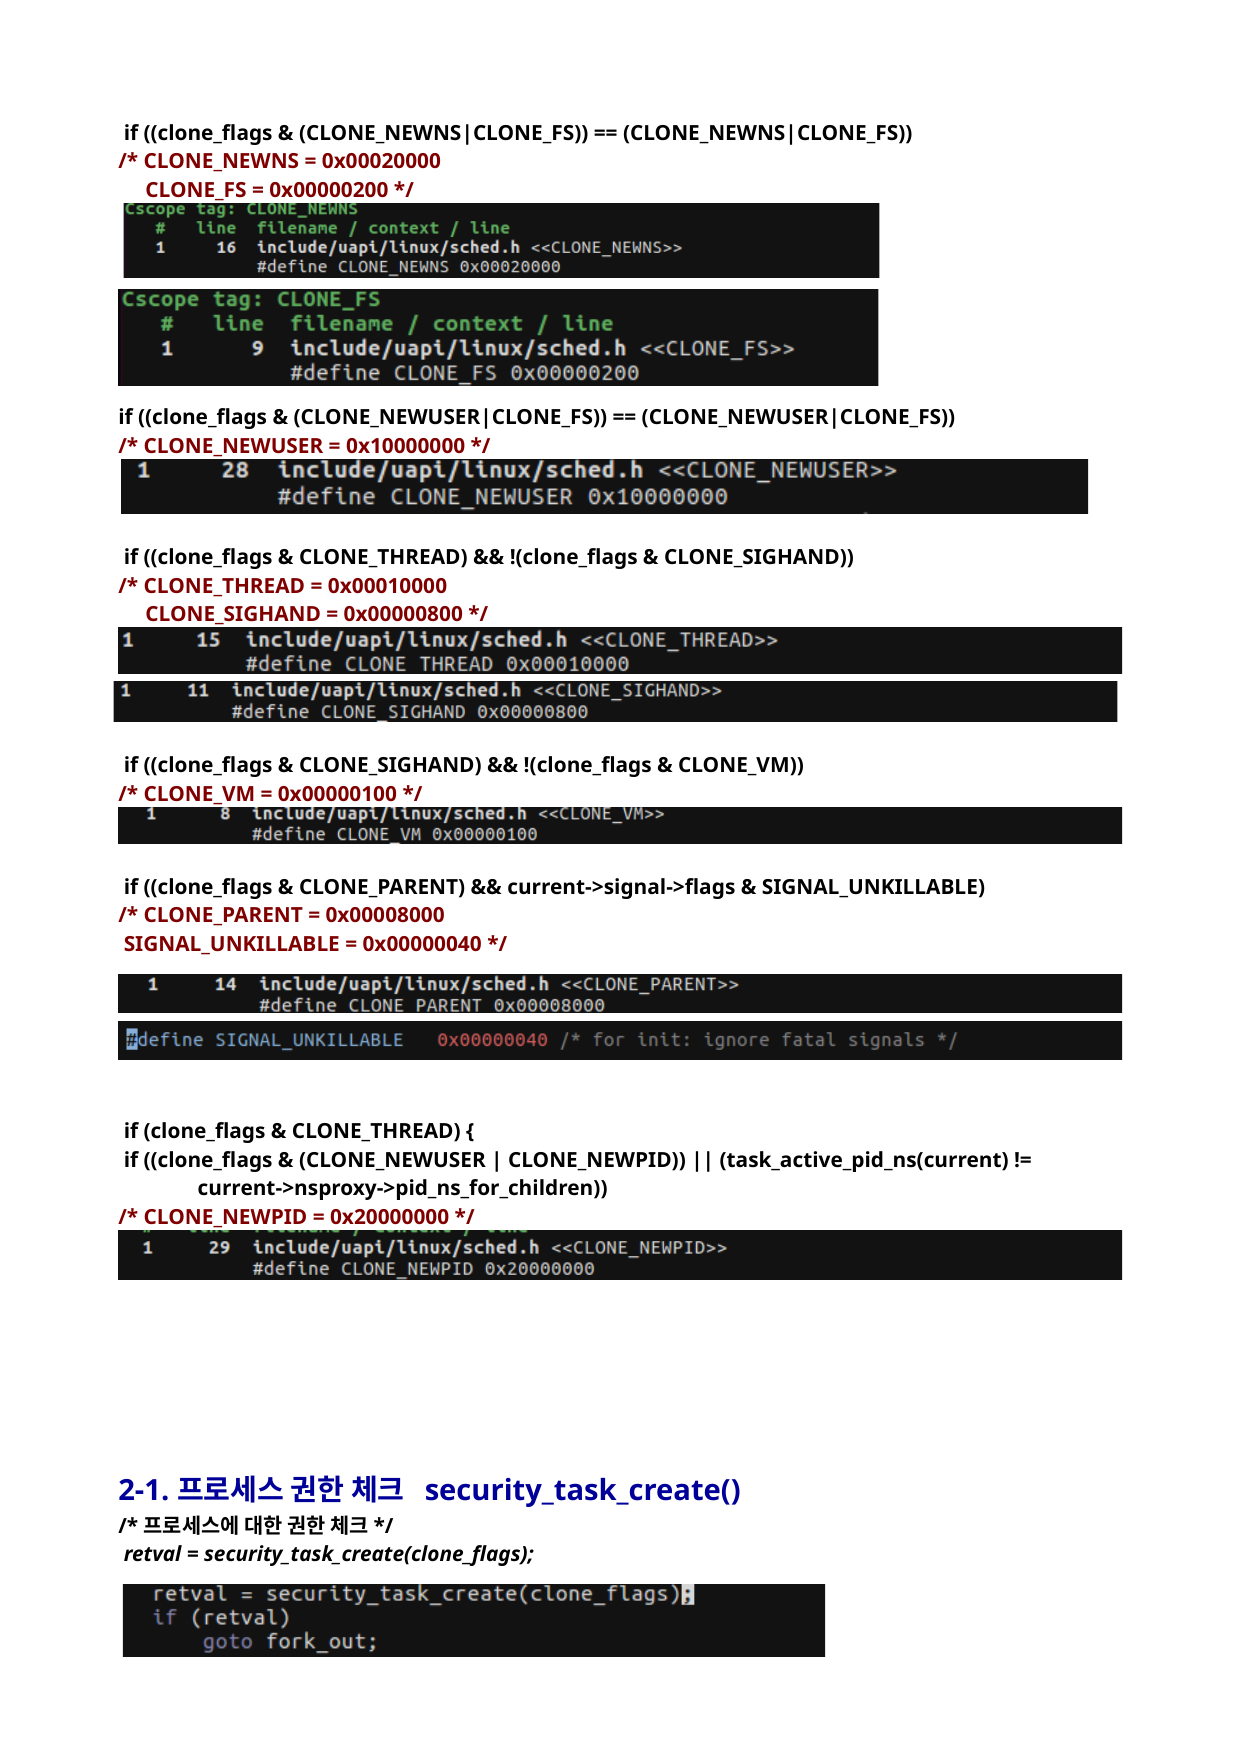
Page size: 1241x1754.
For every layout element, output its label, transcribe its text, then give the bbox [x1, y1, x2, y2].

text 2-1. 프로세스 권한 체크 security_task_create() [118, 1467, 1122, 1509]
picture [118, 807, 1123, 844]
text if ((clone_flags & (CLONE_NEWNS|CLONE_FS)) == (CLONE_NEWNS|CLONE_FS)) [118, 118, 1122, 147]
text SIGNAL_UNKILLABLE = 0x00000040 */ [118, 929, 1122, 957]
picture [118, 627, 1123, 674]
picture [122, 1584, 826, 1657]
text if ((clone_flags & CLONE_SIGHAND) && !(clone_flags & CLONE_VM)) [118, 750, 1122, 779]
picture [118, 1021, 1123, 1060]
text /* CLONE_THREAD = 0x00010000 [118, 571, 1122, 599]
text /* CLONE_NEWPID = 0x20000000 */ [118, 1202, 1122, 1230]
picture [118, 289, 879, 386]
text if ((clone_flags & CLONE_PARENT) && current->signal->flags & SIGNAL_UNKILLABLE) [118, 872, 1122, 900]
picture [121, 459, 1089, 514]
text if (clone_flags & CLONE_THREAD) { [118, 1117, 1122, 1145]
text current->nsproxy->pid_ns_for_children)) [118, 1173, 1122, 1202]
text /* CLONE_PARENT = 0x00008000 [118, 900, 1122, 929]
text if ((clone_flags & (CLONE_NEWUSER | CLONE_NEWPID)) || (task_active_pid_ns(current) != [118, 1145, 1122, 1173]
text CLONE_SIGHAND = 0x00000800 */ [118, 599, 1122, 627]
text retval = security_task_create(clone_flags); [118, 1539, 1122, 1568]
picture [123, 203, 880, 278]
text if ((clone_flags & CLONE_THREAD) && !(clone_flags & CLONE_SIGHAND)) [118, 542, 1122, 571]
text if ((clone_flags & (CLONE_NEWUSER|CLONE_FS)) == (CLONE_NEWUSER|CLONE_FS)) [118, 402, 1122, 431]
picture [118, 974, 1123, 1013]
picture [118, 1230, 1123, 1280]
text /* 프로세스에 대한 권한 체크 */ [118, 1509, 1122, 1539]
text CLONE_FS = 0x00000200 */ [118, 175, 1122, 203]
text /* CLONE_NEWUSER = 0x10000000 */ [118, 431, 1122, 459]
text /* CLONE_NEWNS = 0x00020000 [118, 147, 1122, 175]
picture [113, 681, 1118, 722]
text /* CLONE_VM = 0x00000100 */ [118, 779, 1122, 807]
